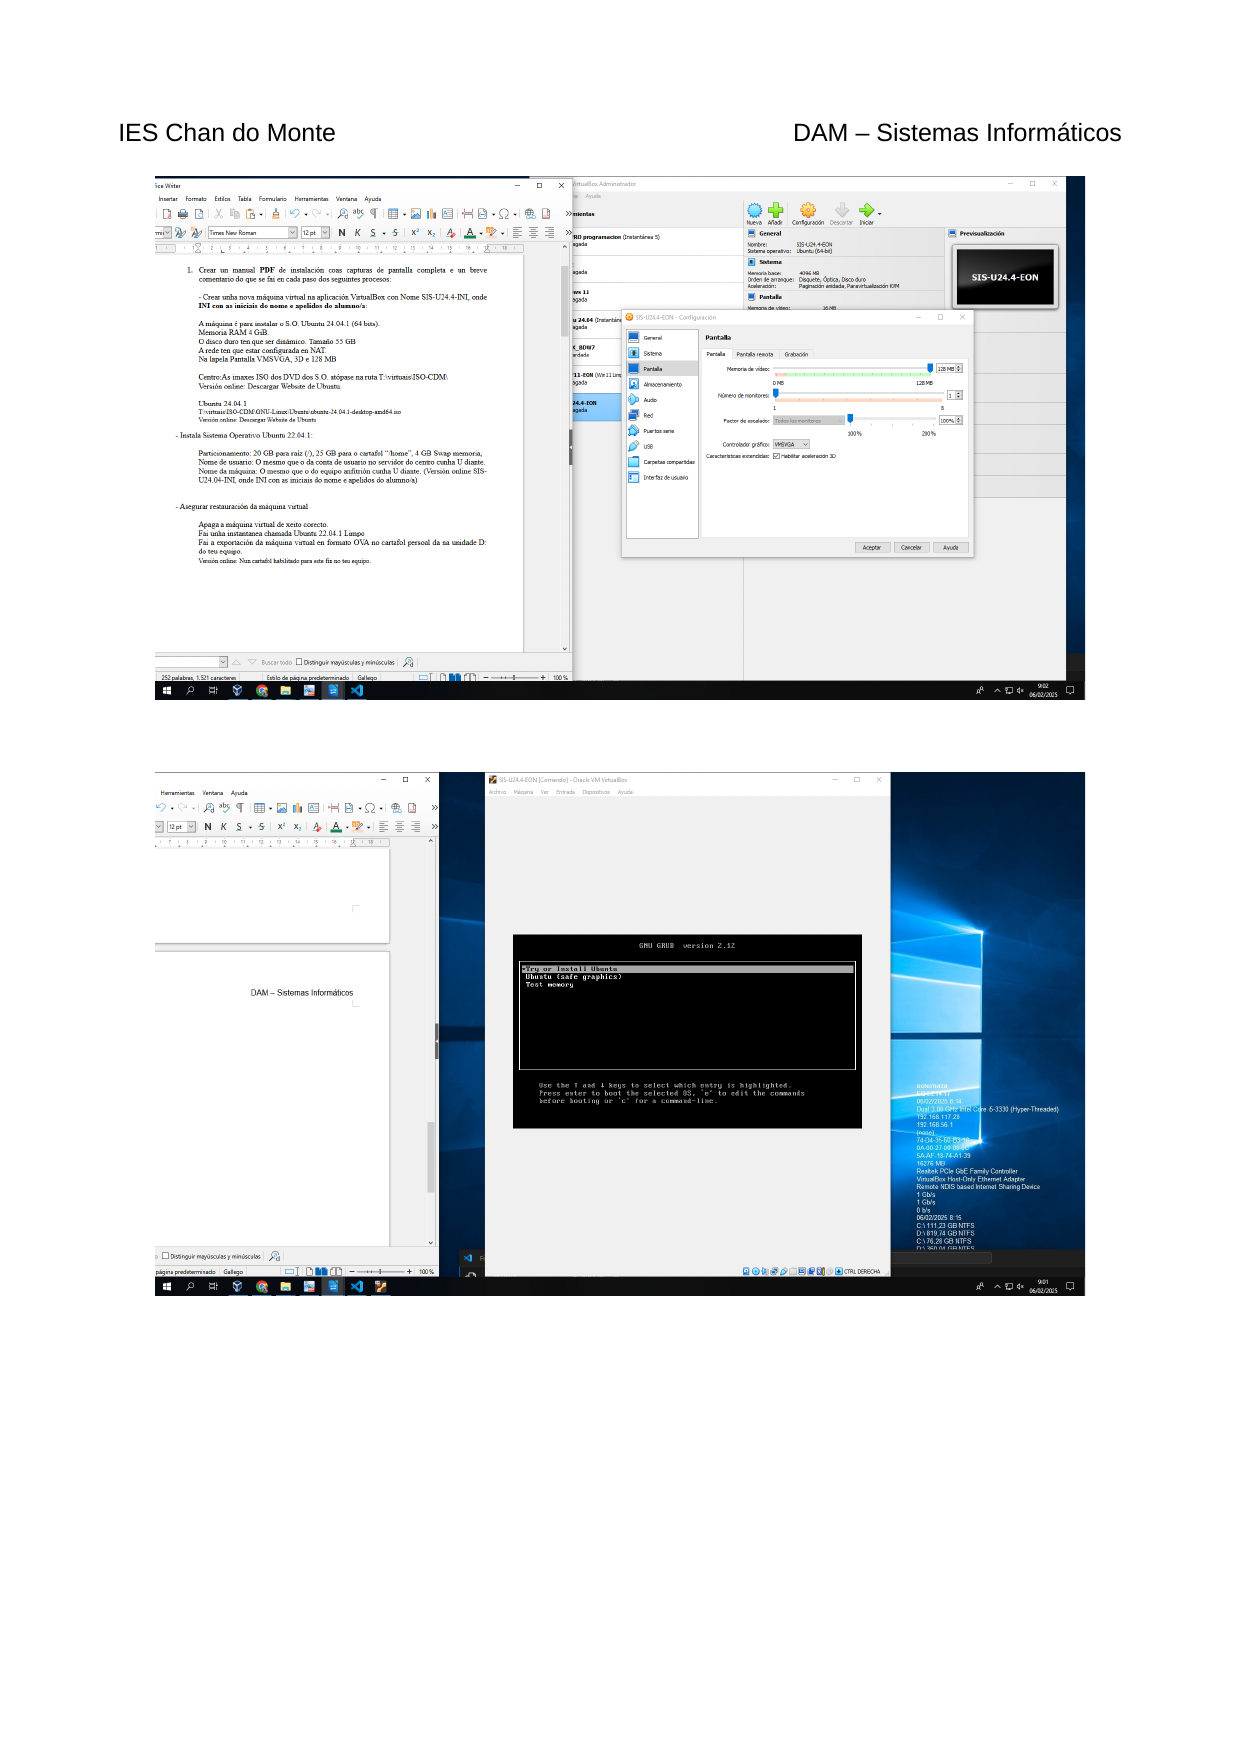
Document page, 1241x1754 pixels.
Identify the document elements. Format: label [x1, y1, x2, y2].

picture [155, 176, 1086, 700]
picture [155, 772, 1086, 1296]
